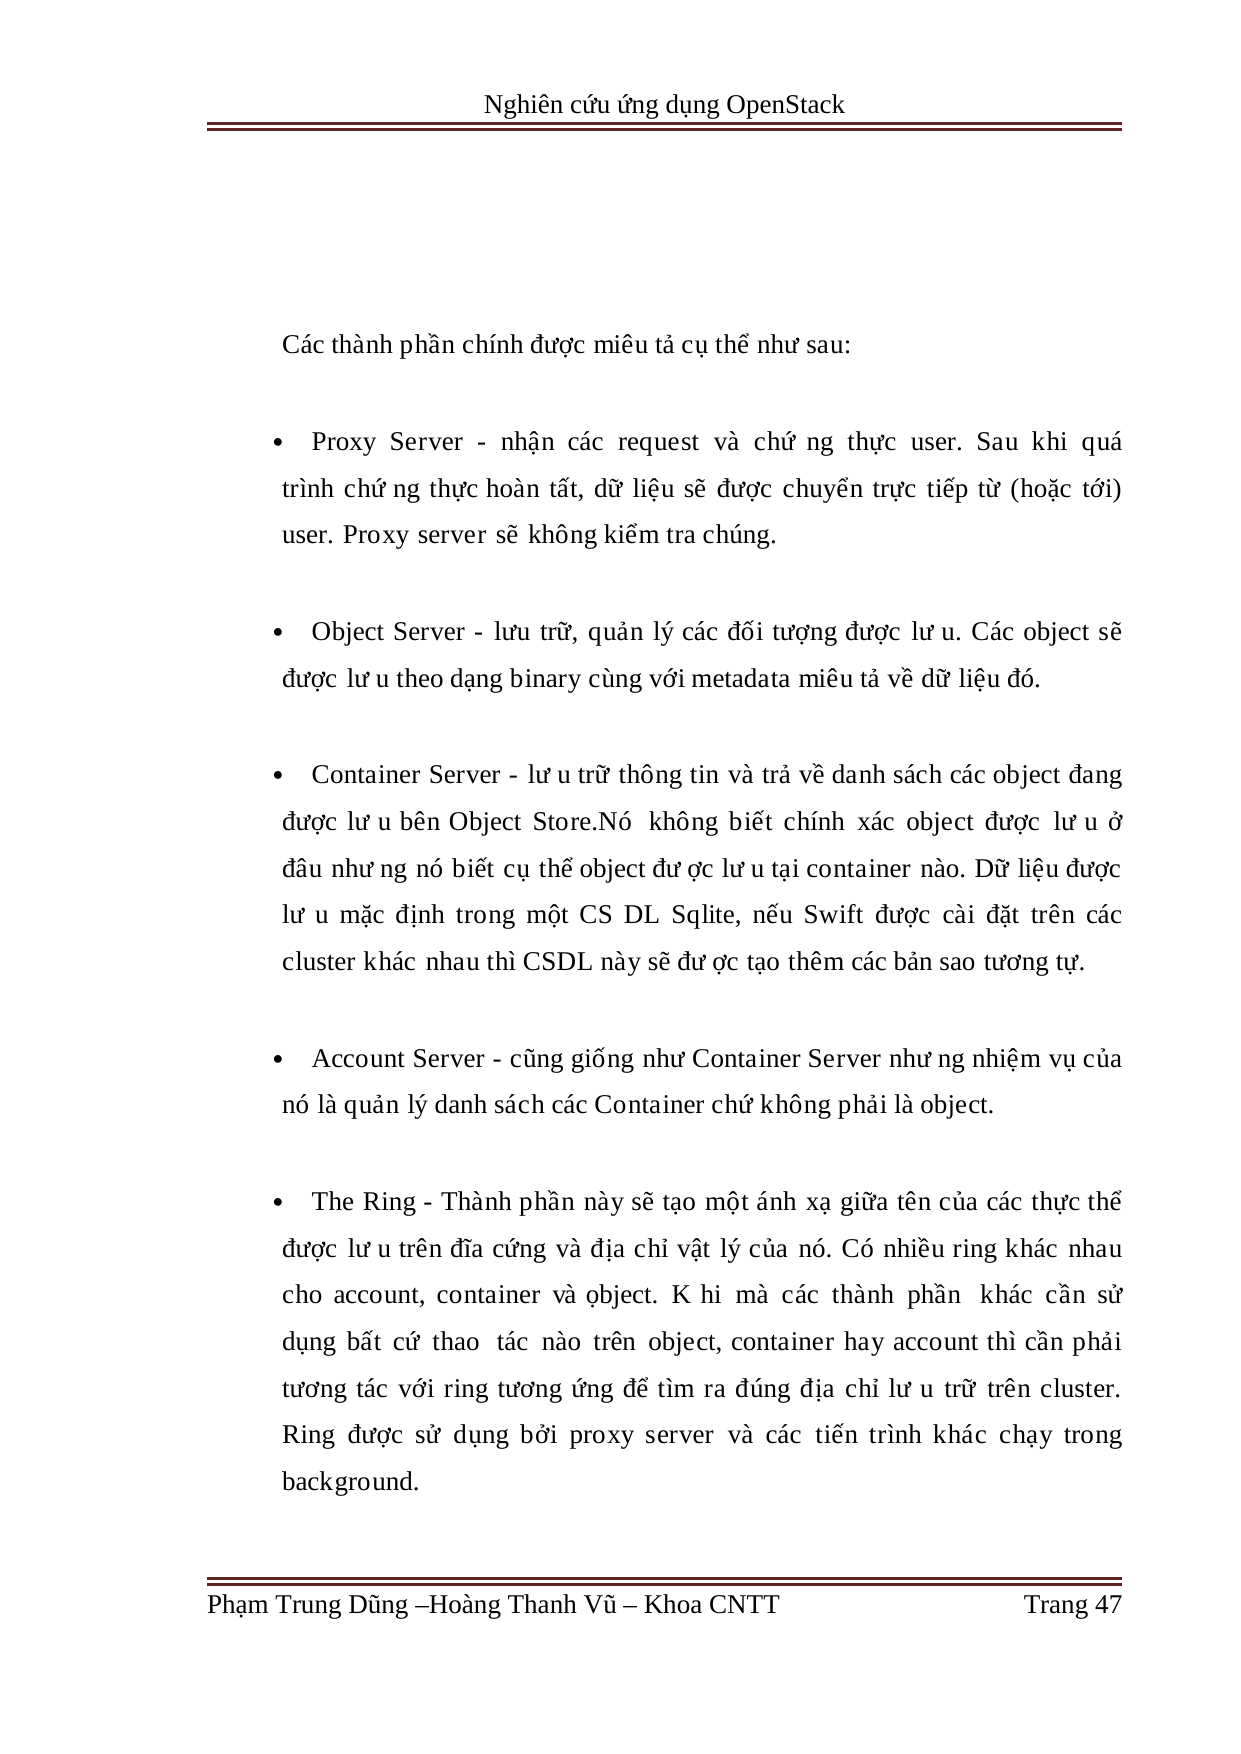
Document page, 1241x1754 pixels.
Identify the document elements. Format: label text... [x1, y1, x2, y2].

list Proxy Server - nhận các request và chứ ng thực user. Sau khi quá trình chứ ng thực hoàn tất, dữ liệu sẽ được chuyển trực tiếp từ (hoặc tới) user. Proxy server sẽ không kiểm tra chúng. [244, 425, 1122, 549]
list The Ring - Thành phần này sẽ tạo một ánh xạ giữa tên của các thực thể được lư u trên đĩa cứng và địa chỉ vật lý của nó. Có nhiều ring khác nhau cho account, container và ọbject. K hi mà các thành phần khác cần sử dụng bất cứ thao tác nào trên object, container hay account thì cần phải tương tác với ring tương ứng để tìm ra đúng địa chỉ lư u trữ trên cluster. Ring được sử dụng bởi proxy server và các tiến trình khác chạy trong background. [244, 1185, 1122, 1496]
list Account Server - cũng giống như Container Server như ng nhiệm vụ của nó là quản lý danh sách các Container chứ không phải là object. [244, 1042, 1122, 1119]
list Object Server - lưu trữ, quản lý các đối tượng được lư u. Các object sẽ được lư u theo dạng binary cùng với metadata miêu tả về dữ liệu đó. [244, 615, 1122, 693]
list Container Server - lư u trữ thông tin và trả về danh sách các object đang được lư u bên Object Store.Nó không biết chính xác object được lư u ở đâu như ng nó biết cụ thể object đư ợc lư u tại container nào. Dữ liệu được lư u mặc định trong một CS DL Sqlite, nếu Swift được cài đặt trên các cluster khác nhau thì CSDL này sẽ đư ợc tạo thêm các bản sao tương tự. [244, 758, 1122, 976]
text Các thành phần chính được miêu tả cụ thể như sau: [207, 328, 1122, 359]
